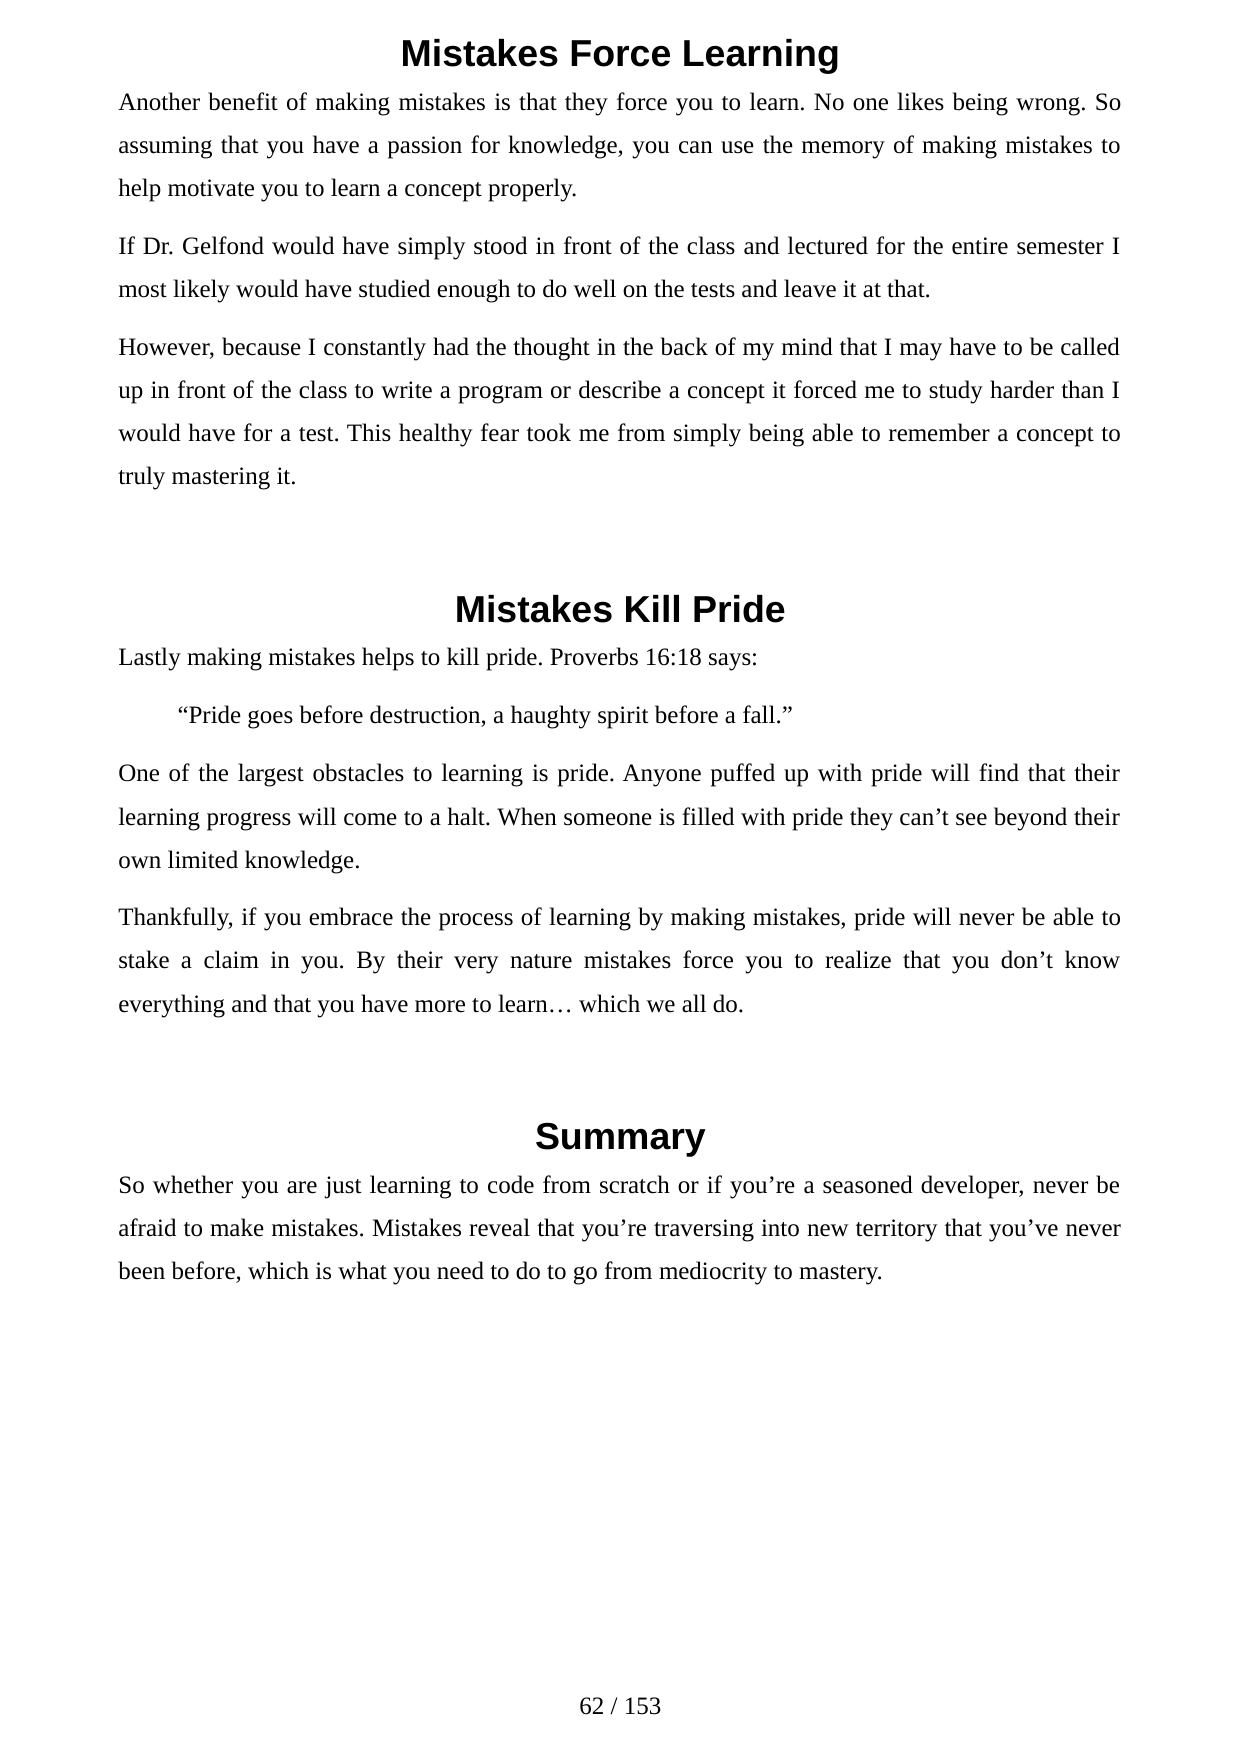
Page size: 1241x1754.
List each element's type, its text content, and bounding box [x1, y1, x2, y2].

text However, because I constantly had the thought in the back of my mind that I may have to be called up in front of the class to write a program or describe a concept it forced me to study harder than I would have for a test. This healthy fear took me from simply being able to remember a concept to truly mastering it. [118, 332, 1122, 490]
text Another benefit of making mistakes is that they force you to learn. No one likes being wrong. So assuming that you have a passion for knowledge, you can use the memory of making mistakes to help motivate you to learn a concept properly. [118, 87, 1122, 202]
text Lastly making mistakes helps to kill pride. Proverbs 16:18 says: [118, 642, 1122, 671]
subtitle Mistakes Kill Pride [118, 587, 1122, 630]
text Thankfully, if you embrace the process of learning by making mistakes, pride will never be able to stake a claim in you. By their very nature mistakes force you to realize that you don’t know everything and that you have more to learn… which we all do. [118, 902, 1122, 1017]
text One of the largest obstacles to learning is pride. Anyone puffed up with pride will find that their learning progress will come to a halt. When someone is filled with pride they can’t see beyond their own limited knowledge. [118, 758, 1122, 873]
text “Pride goes before destruction, a haughty spirit before a fall.” [177, 700, 1063, 729]
subtitle Summary [118, 1114, 1122, 1158]
text If Dr. Gelfond would have simply stood in front of the class and lectured for the entire semester I most likely would have studied enough to do well on the tests and leave it at that. [118, 231, 1122, 303]
text So whether you are just learning to code from scratch or if you’re a seasoned developer, never be afraid to make mistakes. Mistakes reveal that you’re traversing into new territory that you’ve never been before, which is what you need to do to go from mediocrity to mastery. [118, 1170, 1122, 1285]
subtitle Mistakes Force Learning [118, 31, 1122, 74]
